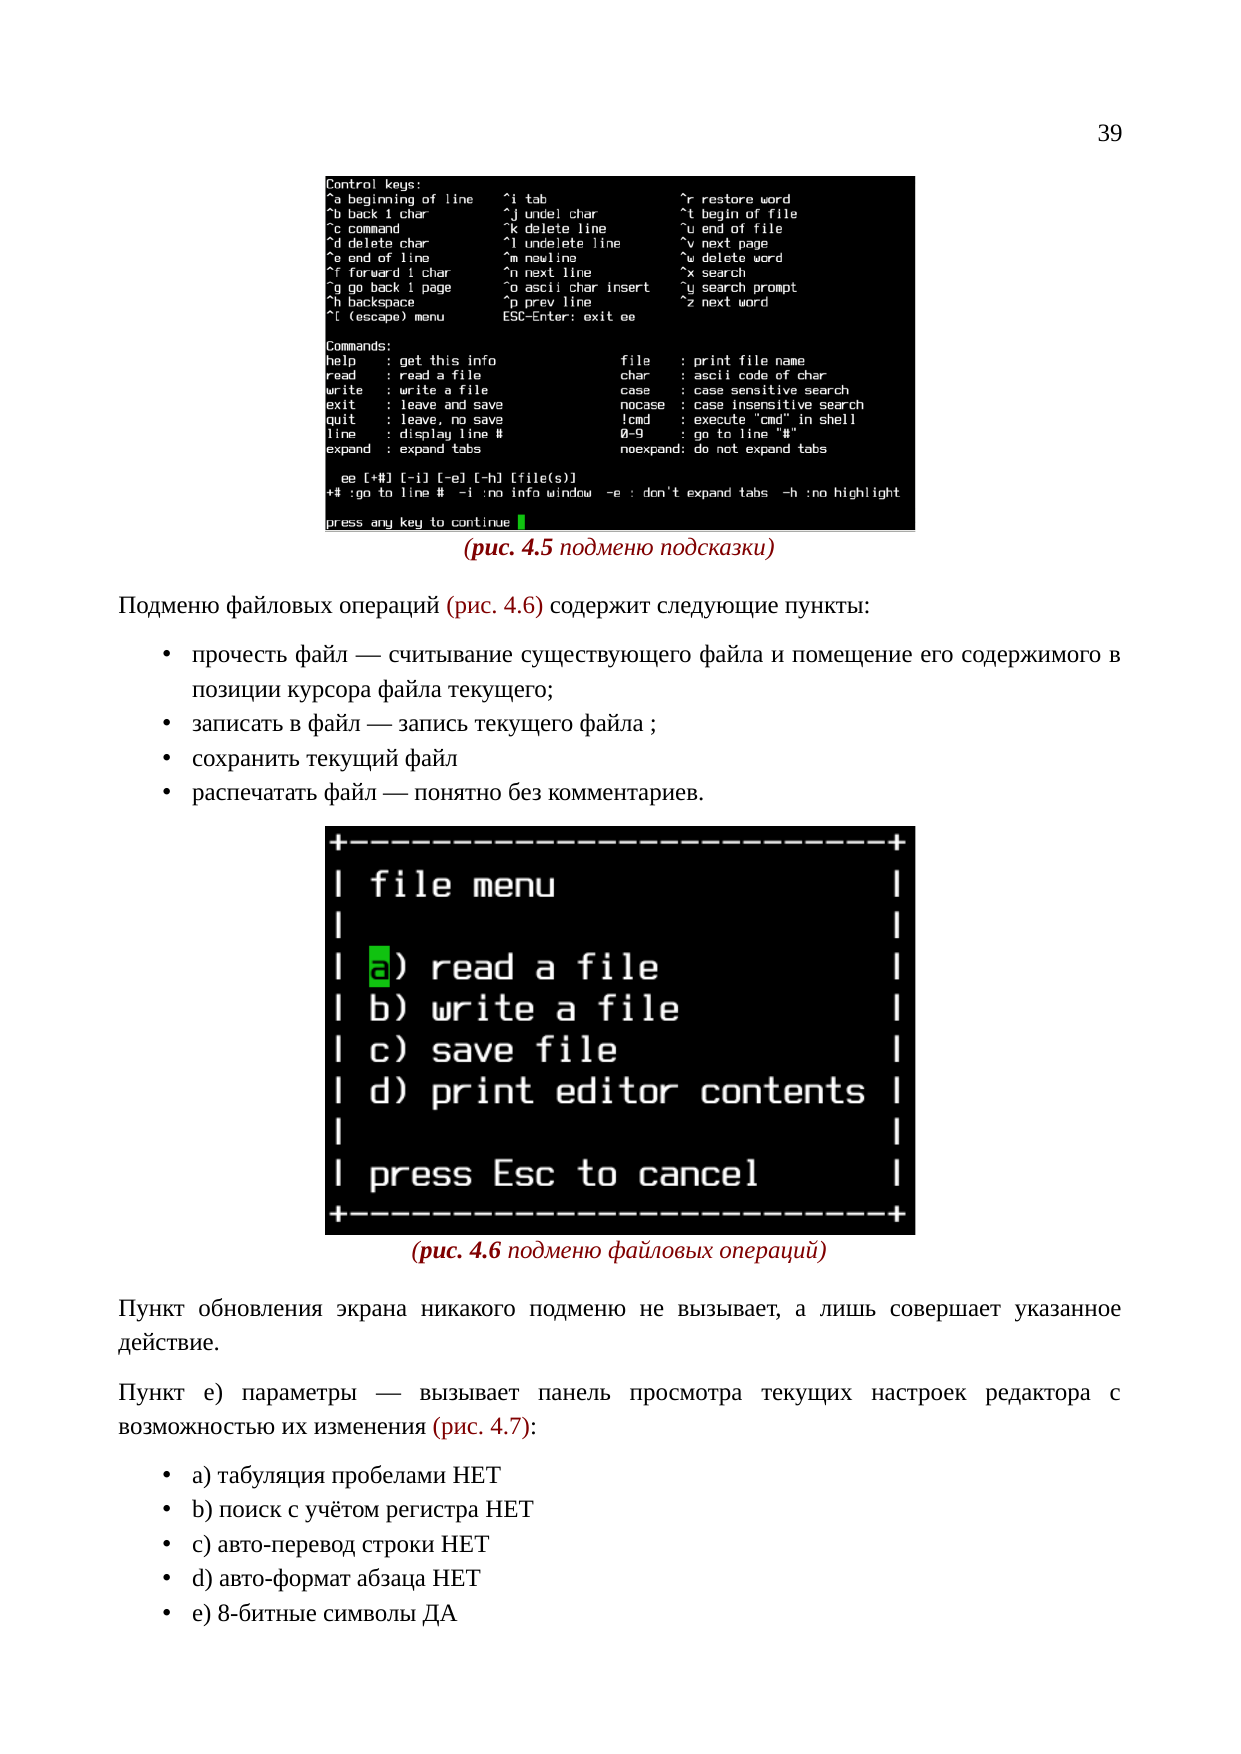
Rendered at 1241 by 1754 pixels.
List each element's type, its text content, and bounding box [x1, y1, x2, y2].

list записать в файл — запись текущего файла ; [162, 708, 1122, 737]
text (рис. 4.6 подменю файловых операций) [118, 826, 1122, 1263]
list распечатать файл — понятно без комментариев. [162, 777, 1122, 806]
text Пункт е) параметры — вызывает панель просмотра текущих настроек редактора с возможностью их изменения (рис. 4.7): [118, 1377, 1122, 1440]
text Пункт обновления экрана никакого подменю не вызывает, а лишь совершает указанное действие. [118, 1293, 1122, 1356]
list a) табуляция пробелами НЕТ [162, 1460, 1122, 1489]
list b) поиск с учётом регистра НЕТ [162, 1494, 1122, 1523]
text Подменю файловых операций (рис. 4.6) содержит следующие пункты: [118, 590, 1122, 619]
list прочесть файл — считывание существующего файла и помещение его содержимого в позиции курсора файла текущего; [162, 639, 1122, 702]
picture [325, 826, 916, 1235]
picture [325, 176, 916, 532]
list d) авто-формат абзаца НЕТ [162, 1563, 1122, 1592]
text (рис. 4.5 подменю подсказки) [118, 176, 1122, 561]
list c) авто-перевод строки НЕТ [162, 1529, 1122, 1558]
list сохранить текущий файл [162, 743, 1122, 771]
list e) 8-битные символы ДА [162, 1598, 1122, 1627]
